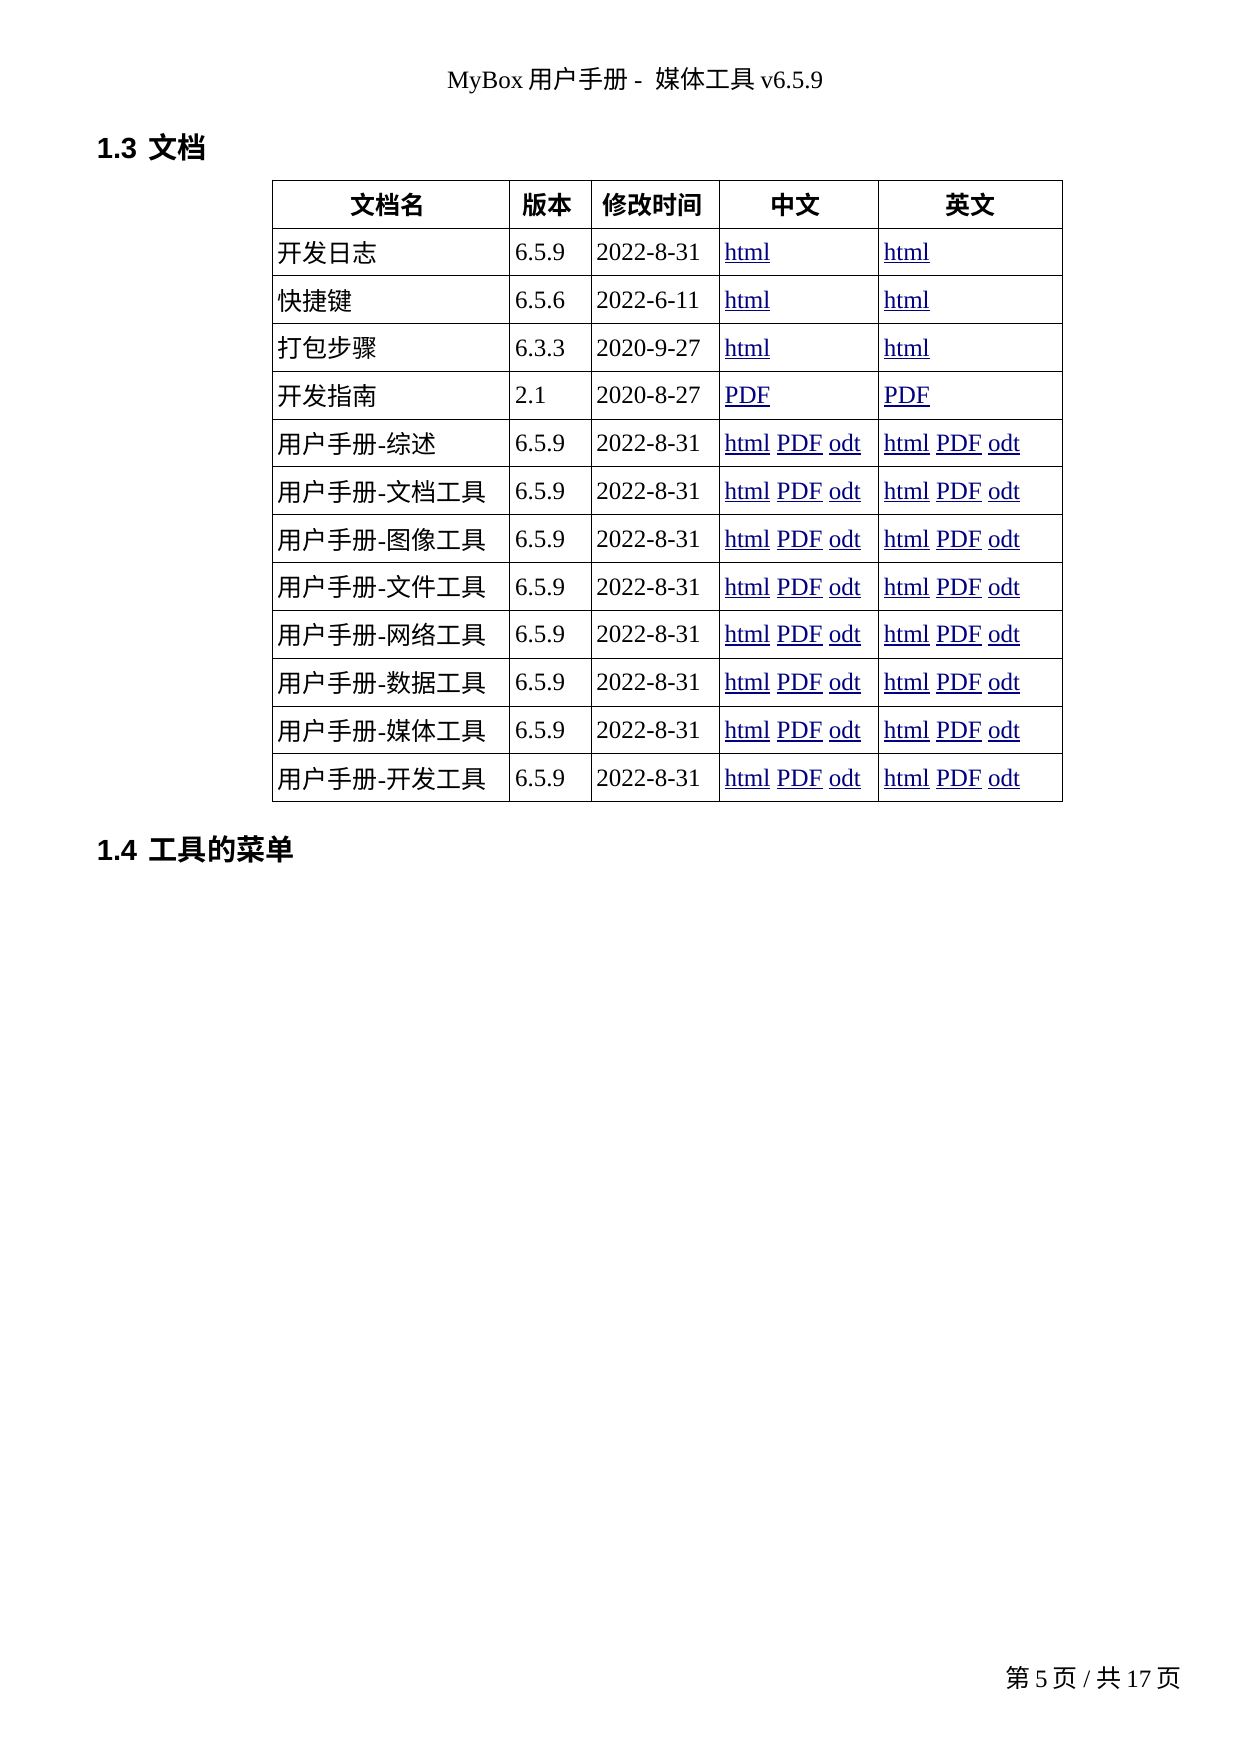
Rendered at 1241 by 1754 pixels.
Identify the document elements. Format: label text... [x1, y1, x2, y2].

table_cell 6.5.6 [510, 276, 591, 323]
table_cell 2022-8-31 [592, 611, 719, 658]
table_cell html [720, 324, 878, 371]
table_cell 6.5.9 [510, 611, 591, 658]
table_header 修改时间 [592, 181, 719, 227]
subtitle 工具的菜单 [88, 826, 1181, 868]
table_cell 6.5.9 [510, 659, 591, 706]
table_cell html PDF odt [720, 659, 878, 706]
table_cell 2020-9-27 [592, 324, 719, 371]
table_cell html PDF odt [879, 420, 1062, 466]
table_cell PDF [720, 372, 878, 419]
table_cell 2022-8-31 [592, 754, 719, 801]
table_cell 6.5.9 [510, 707, 591, 753]
table_cell html PDF odt [720, 754, 878, 801]
table_cell html PDF odt [879, 707, 1062, 753]
table_cell 用户手册-媒体工具 [273, 707, 509, 753]
table_cell 用户手册-网络工具 [273, 611, 509, 658]
table_cell html PDF odt [879, 611, 1062, 658]
table_cell 2022-8-31 [592, 420, 719, 466]
table_cell 打包步骤 [273, 324, 509, 371]
table_cell html PDF odt [720, 611, 878, 658]
table_header 版本 [510, 181, 591, 227]
table_cell 用户手册-综述 [273, 420, 509, 466]
table_cell 快捷键 [273, 276, 509, 323]
table_cell 6.5.9 [510, 420, 591, 466]
table_header 文档名 [273, 181, 509, 227]
table_cell 2022-8-31 [592, 515, 719, 562]
table_cell 2022-8-31 [592, 707, 719, 753]
table_cell 用户手册-图像工具 [273, 515, 509, 562]
table_cell html PDF odt [879, 467, 1062, 514]
table_cell 2022-8-31 [592, 563, 719, 610]
table_cell 6.5.9 [510, 467, 591, 514]
table_cell html PDF odt [879, 515, 1062, 562]
table_cell 6.5.9 [510, 229, 591, 275]
table_cell 开发日志 [273, 229, 509, 275]
table_cell html PDF odt [879, 563, 1062, 610]
table_header 英文 [879, 181, 1062, 227]
table_cell html PDF odt [720, 707, 878, 753]
table_cell 6.5.9 [510, 754, 591, 801]
table_cell html PDF odt [720, 515, 878, 562]
table_cell 2022-8-31 [592, 467, 719, 514]
table_cell 开发指南 [273, 372, 509, 419]
table_cell 2022-6-11 [592, 276, 719, 323]
table_cell html PDF odt [879, 659, 1062, 706]
table_cell html [720, 276, 878, 323]
table_cell 2020-8-27 [592, 372, 719, 419]
table_cell 2022-8-31 [592, 659, 719, 706]
table_cell 2022-8-31 [592, 229, 719, 275]
table_cell html [720, 229, 878, 275]
table_header 中文 [720, 181, 878, 227]
table_cell html PDF odt [879, 754, 1062, 801]
table_cell html [879, 276, 1062, 323]
table_cell html PDF odt [720, 563, 878, 610]
table_cell 用户手册-开发工具 [273, 754, 509, 801]
table_cell 6.3.3 [510, 324, 591, 371]
table_cell 6.5.9 [510, 563, 591, 610]
table_cell 用户手册-文档工具 [273, 467, 509, 514]
table_cell 用户手册-文件工具 [273, 563, 509, 610]
table_cell html [879, 324, 1062, 371]
table_cell 用户手册-数据工具 [273, 659, 509, 706]
table_cell html PDF odt [720, 420, 878, 466]
table_cell html PDF odt [720, 467, 878, 514]
table_cell 6.5.9 [510, 515, 591, 562]
table_cell html [879, 229, 1062, 275]
table_cell 2.1 [510, 372, 591, 419]
subtitle 文档 [88, 125, 1181, 167]
table_cell PDF [879, 372, 1062, 419]
